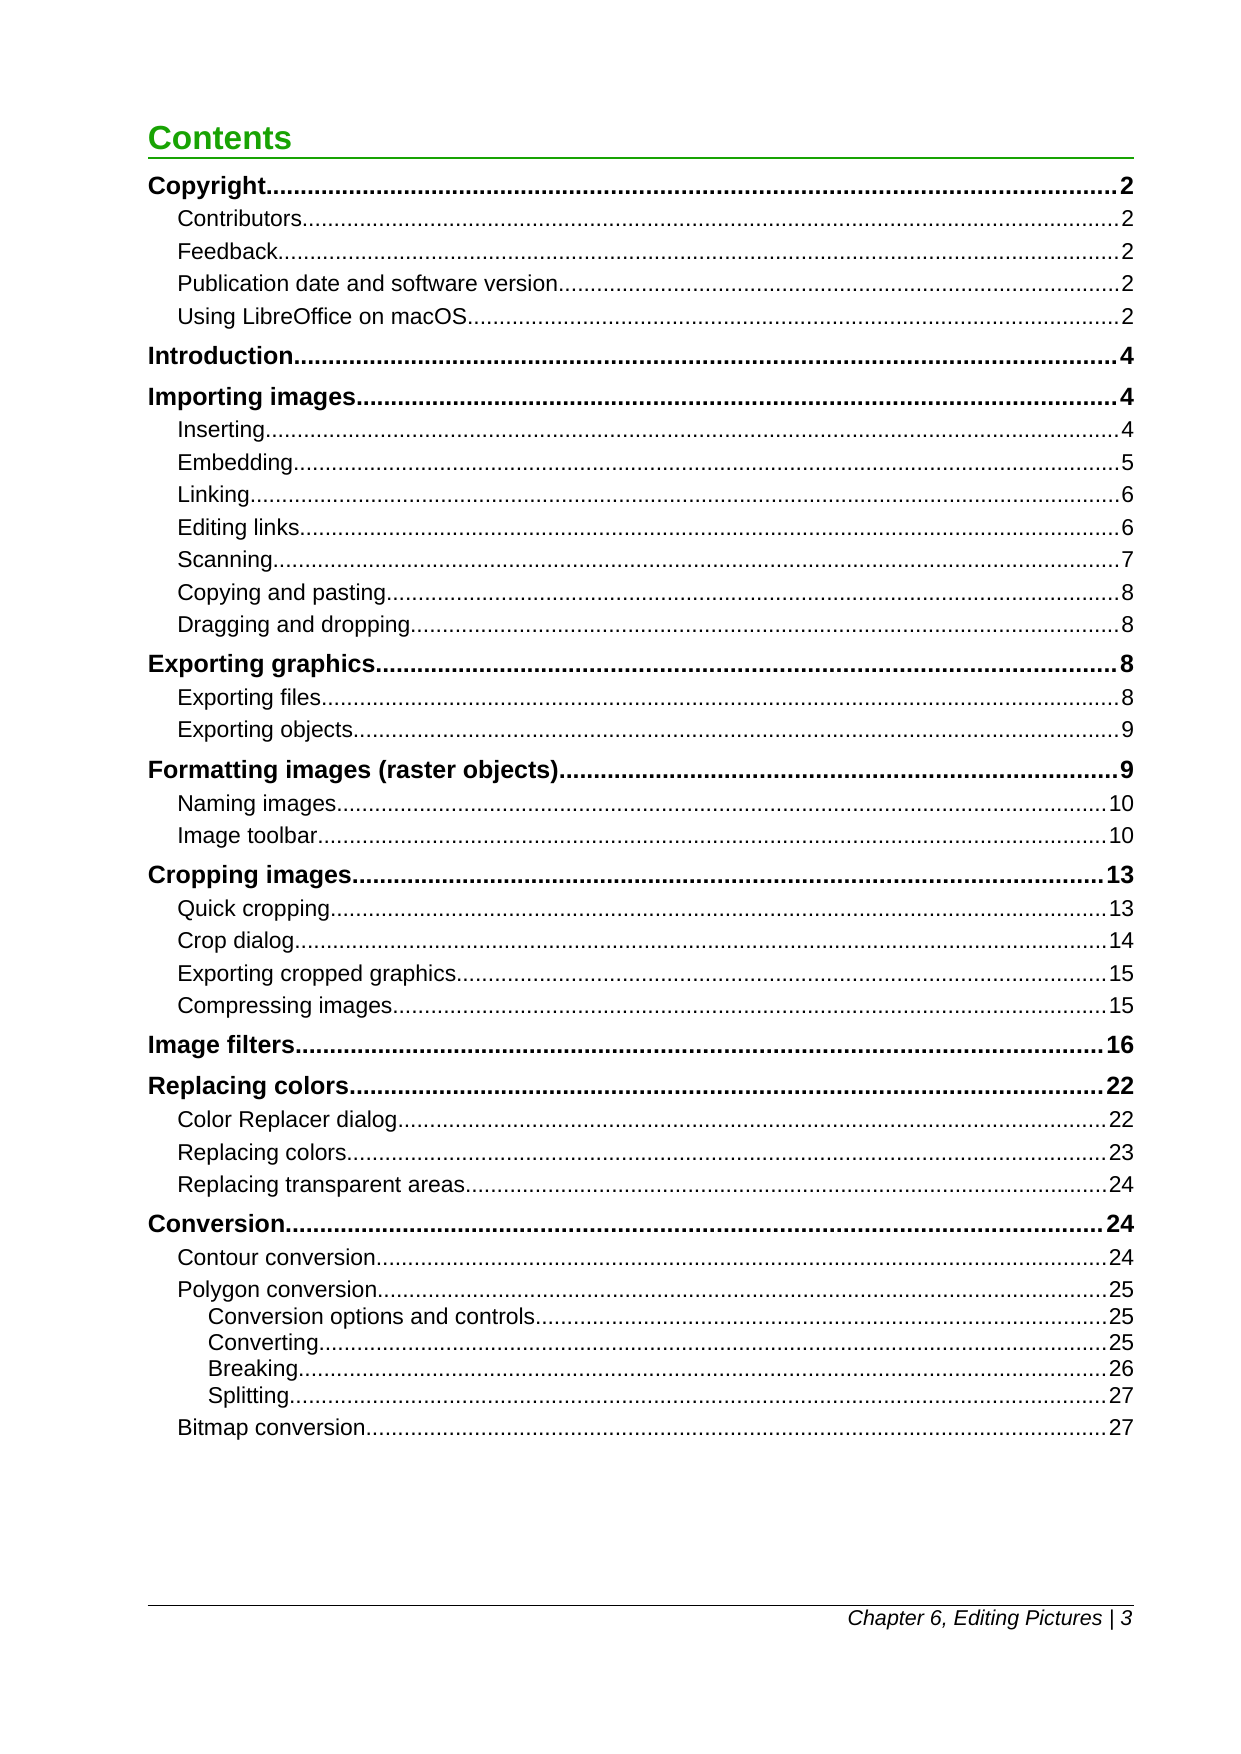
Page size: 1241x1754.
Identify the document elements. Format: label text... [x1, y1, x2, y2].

subtitle Contents [148, 118, 1134, 157]
text Cropping images 13 [148, 860, 1134, 889]
text Linking 6 [177, 481, 1134, 508]
text Bitmap conversion 27 [177, 1414, 1134, 1441]
text Crop dialog 14 [177, 927, 1134, 954]
text Introduction 4 [148, 341, 1134, 370]
text Converting 25 [208, 1329, 1134, 1355]
text Copying and pasting 8 [177, 578, 1134, 605]
text Color Replacer dialog 22 [177, 1106, 1134, 1132]
text Replacing colors 22 [148, 1071, 1134, 1100]
text Image filters 16 [148, 1031, 1134, 1059]
text Dragging and dropping 8 [177, 611, 1134, 637]
text Copyright 2 [148, 171, 1134, 199]
text Publication date and software version 2 [177, 270, 1134, 297]
text Formatting images (raster objects) 9 [148, 755, 1134, 783]
text Splitting 27 [208, 1382, 1134, 1408]
text Naming images 10 [177, 789, 1134, 816]
text Compressing images 15 [177, 992, 1134, 1018]
text Exporting objects 9 [177, 716, 1134, 743]
text Image toolbar 10 [177, 822, 1134, 848]
text Contributors 2 [177, 205, 1134, 232]
text Replacing colors 23 [177, 1138, 1134, 1165]
text Exporting files 8 [177, 684, 1134, 710]
text Conversion 24 [148, 1209, 1134, 1238]
text Feedback 2 [177, 238, 1134, 264]
text Editing links 6 [177, 514, 1134, 540]
text Polygon conversion 25 [177, 1276, 1134, 1303]
text Quick cropping 13 [177, 895, 1134, 921]
text Using LibreOffice on macOS 2 [177, 303, 1134, 329]
text Exporting cropped graphics 15 [177, 960, 1134, 986]
text Exporting graphics 8 [148, 649, 1134, 678]
text Scanning 7 [177, 546, 1134, 572]
text Importing images 4 [148, 382, 1134, 410]
text Contour conversion 24 [177, 1244, 1134, 1270]
text Breaking 26 [208, 1355, 1134, 1382]
text Embedding 5 [177, 449, 1134, 475]
text Replacing transparent areas 24 [177, 1171, 1134, 1197]
text Conversion options and controls 25 [208, 1303, 1134, 1329]
text Inserting 4 [177, 416, 1134, 443]
